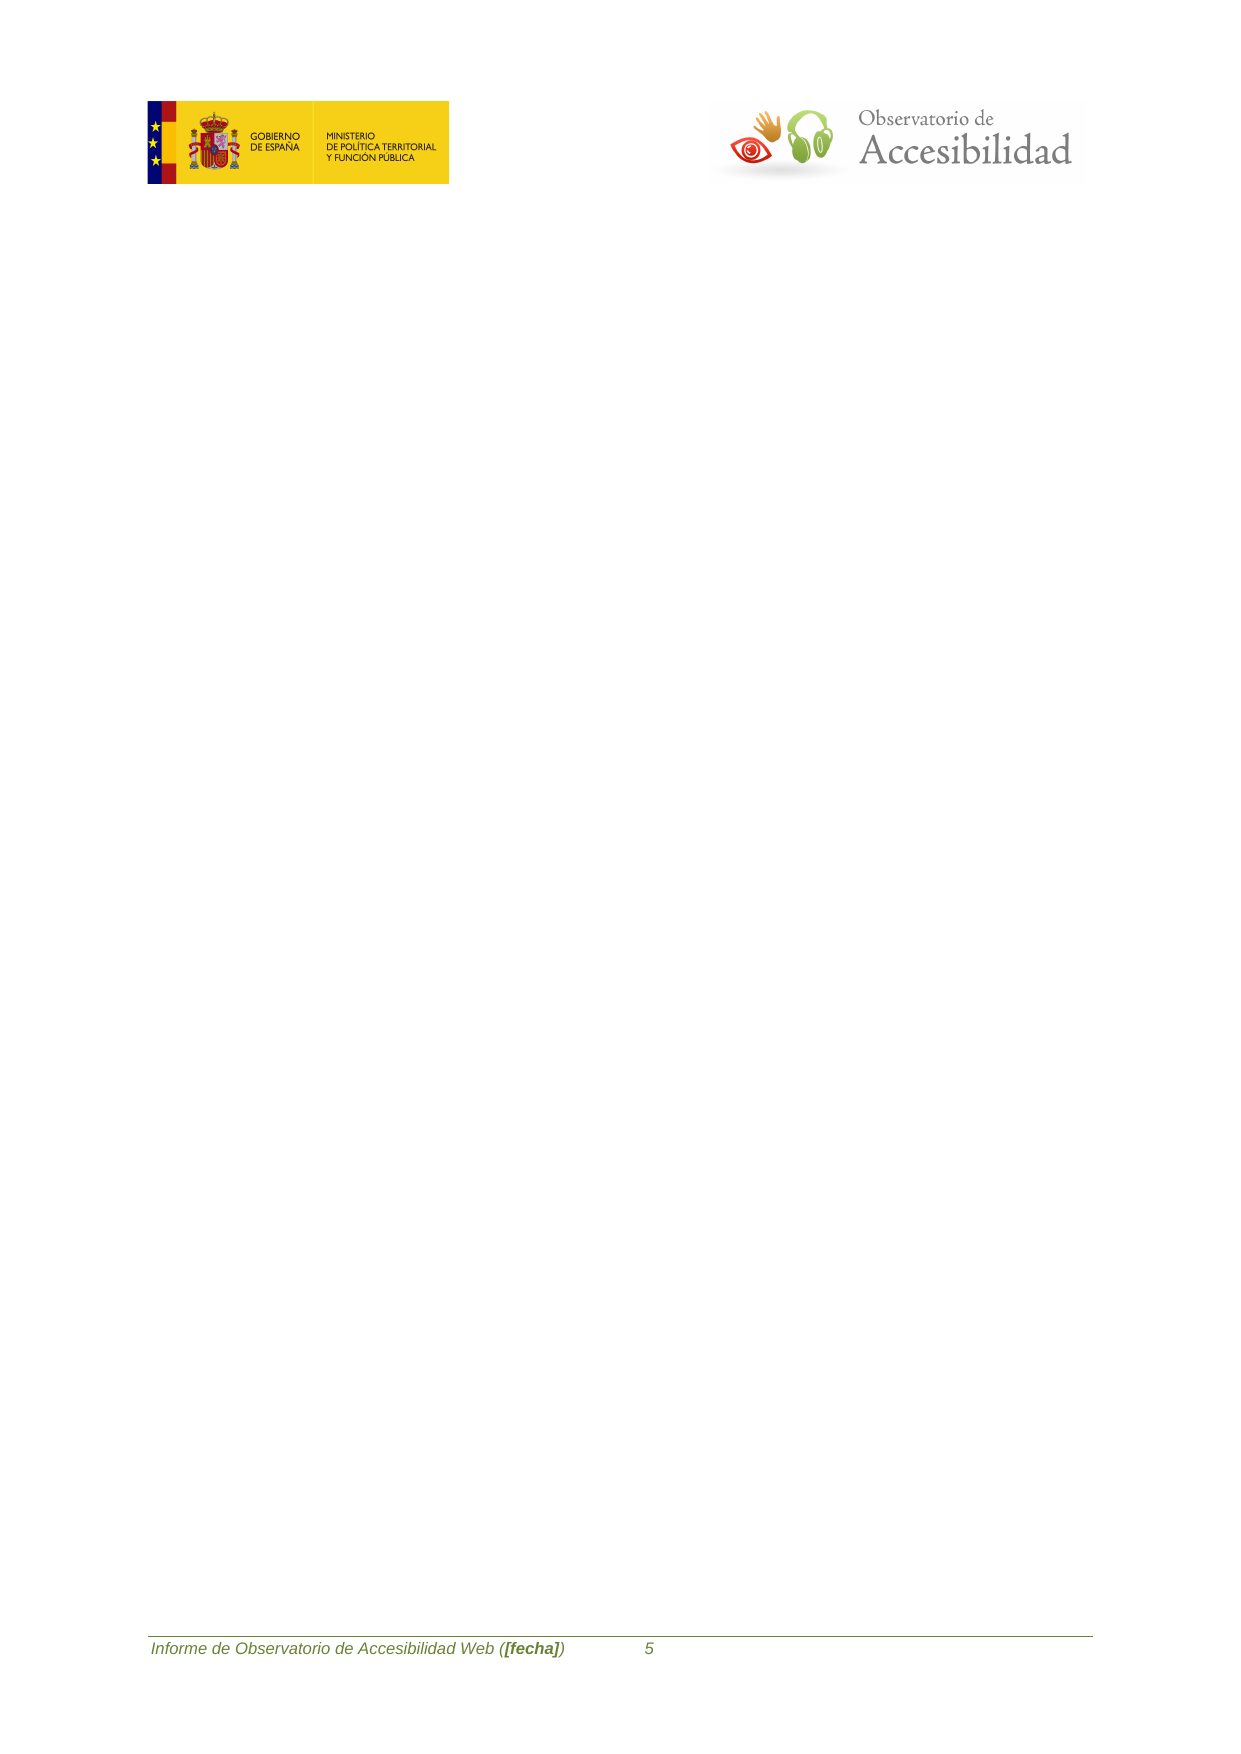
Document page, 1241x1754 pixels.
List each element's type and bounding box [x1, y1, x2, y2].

picture [147, 101, 450, 184]
picture [710, 101, 1086, 184]
